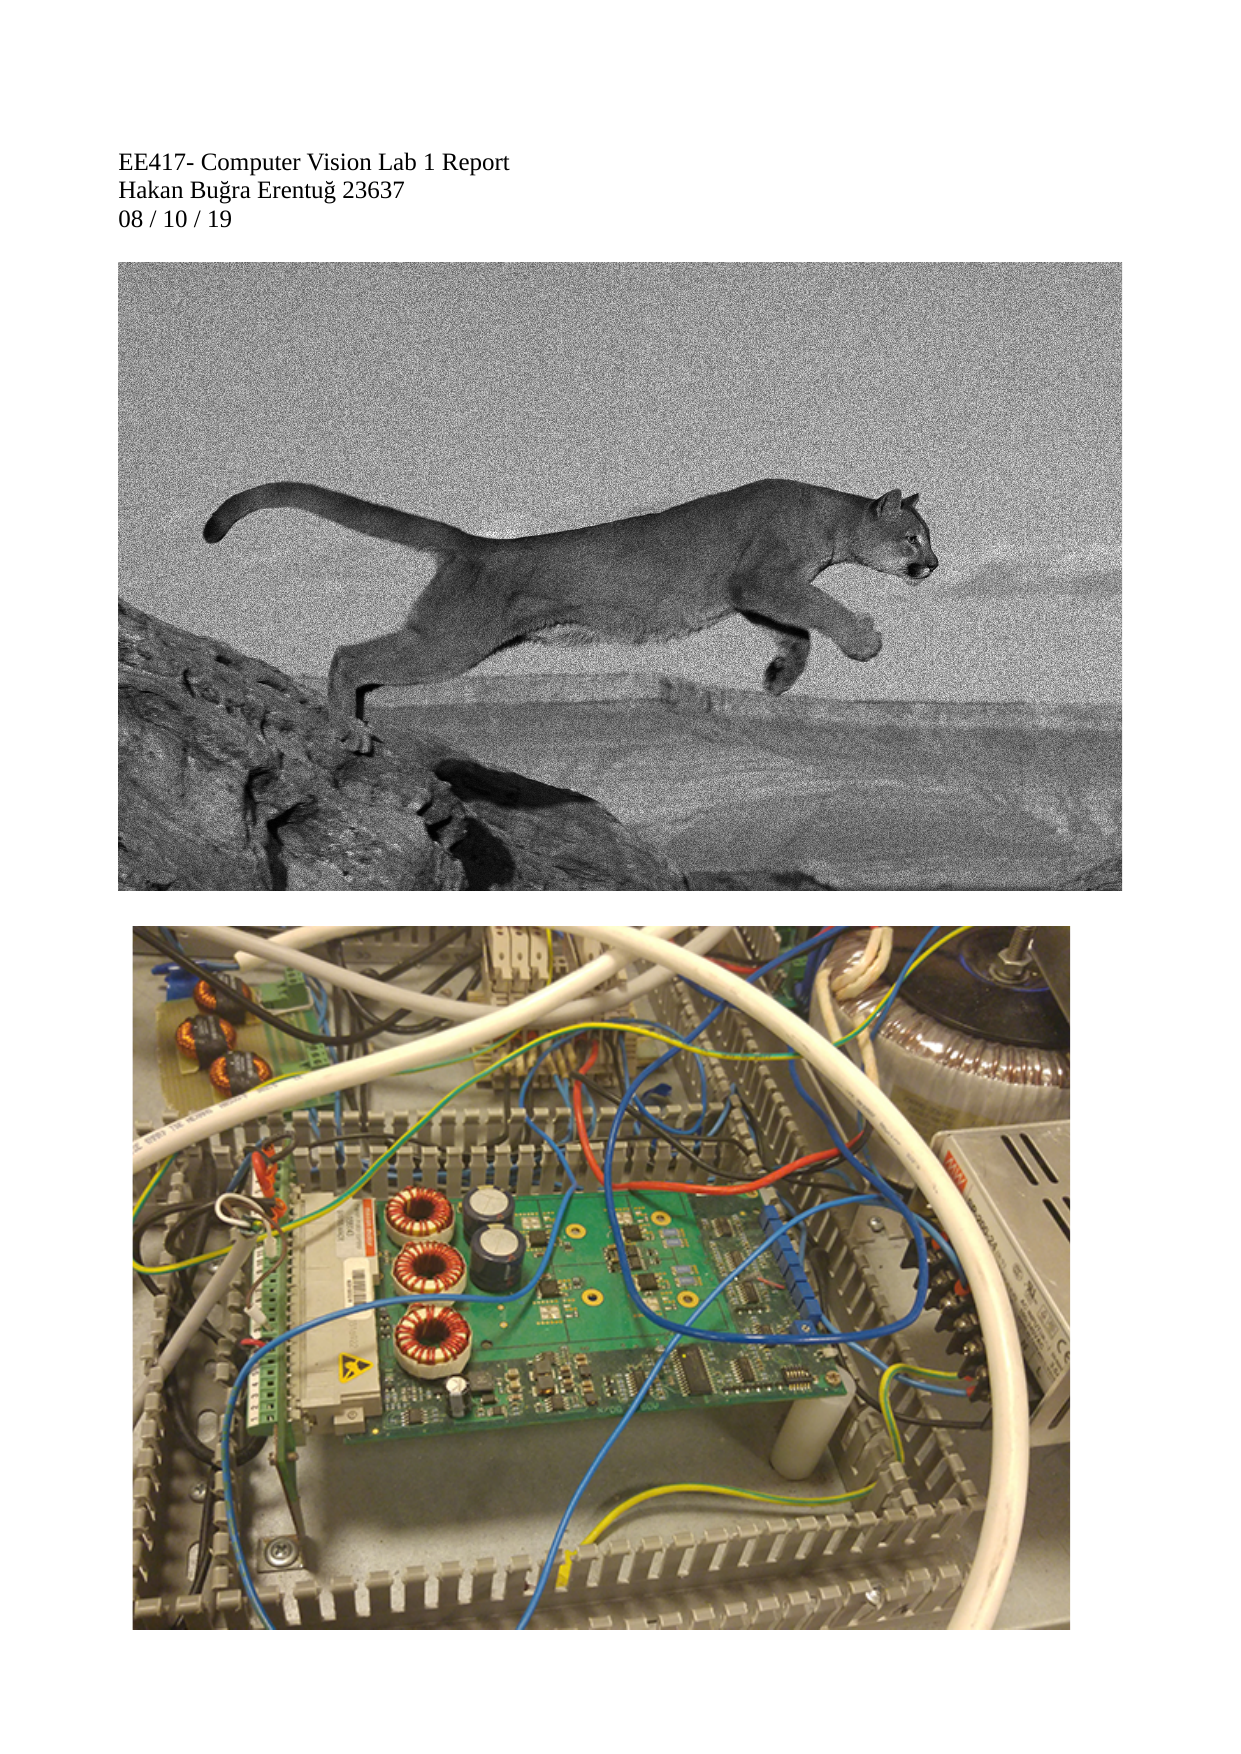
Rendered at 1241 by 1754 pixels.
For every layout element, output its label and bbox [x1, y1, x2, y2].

picture [132, 926, 1071, 1630]
picture [118, 262, 1123, 891]
